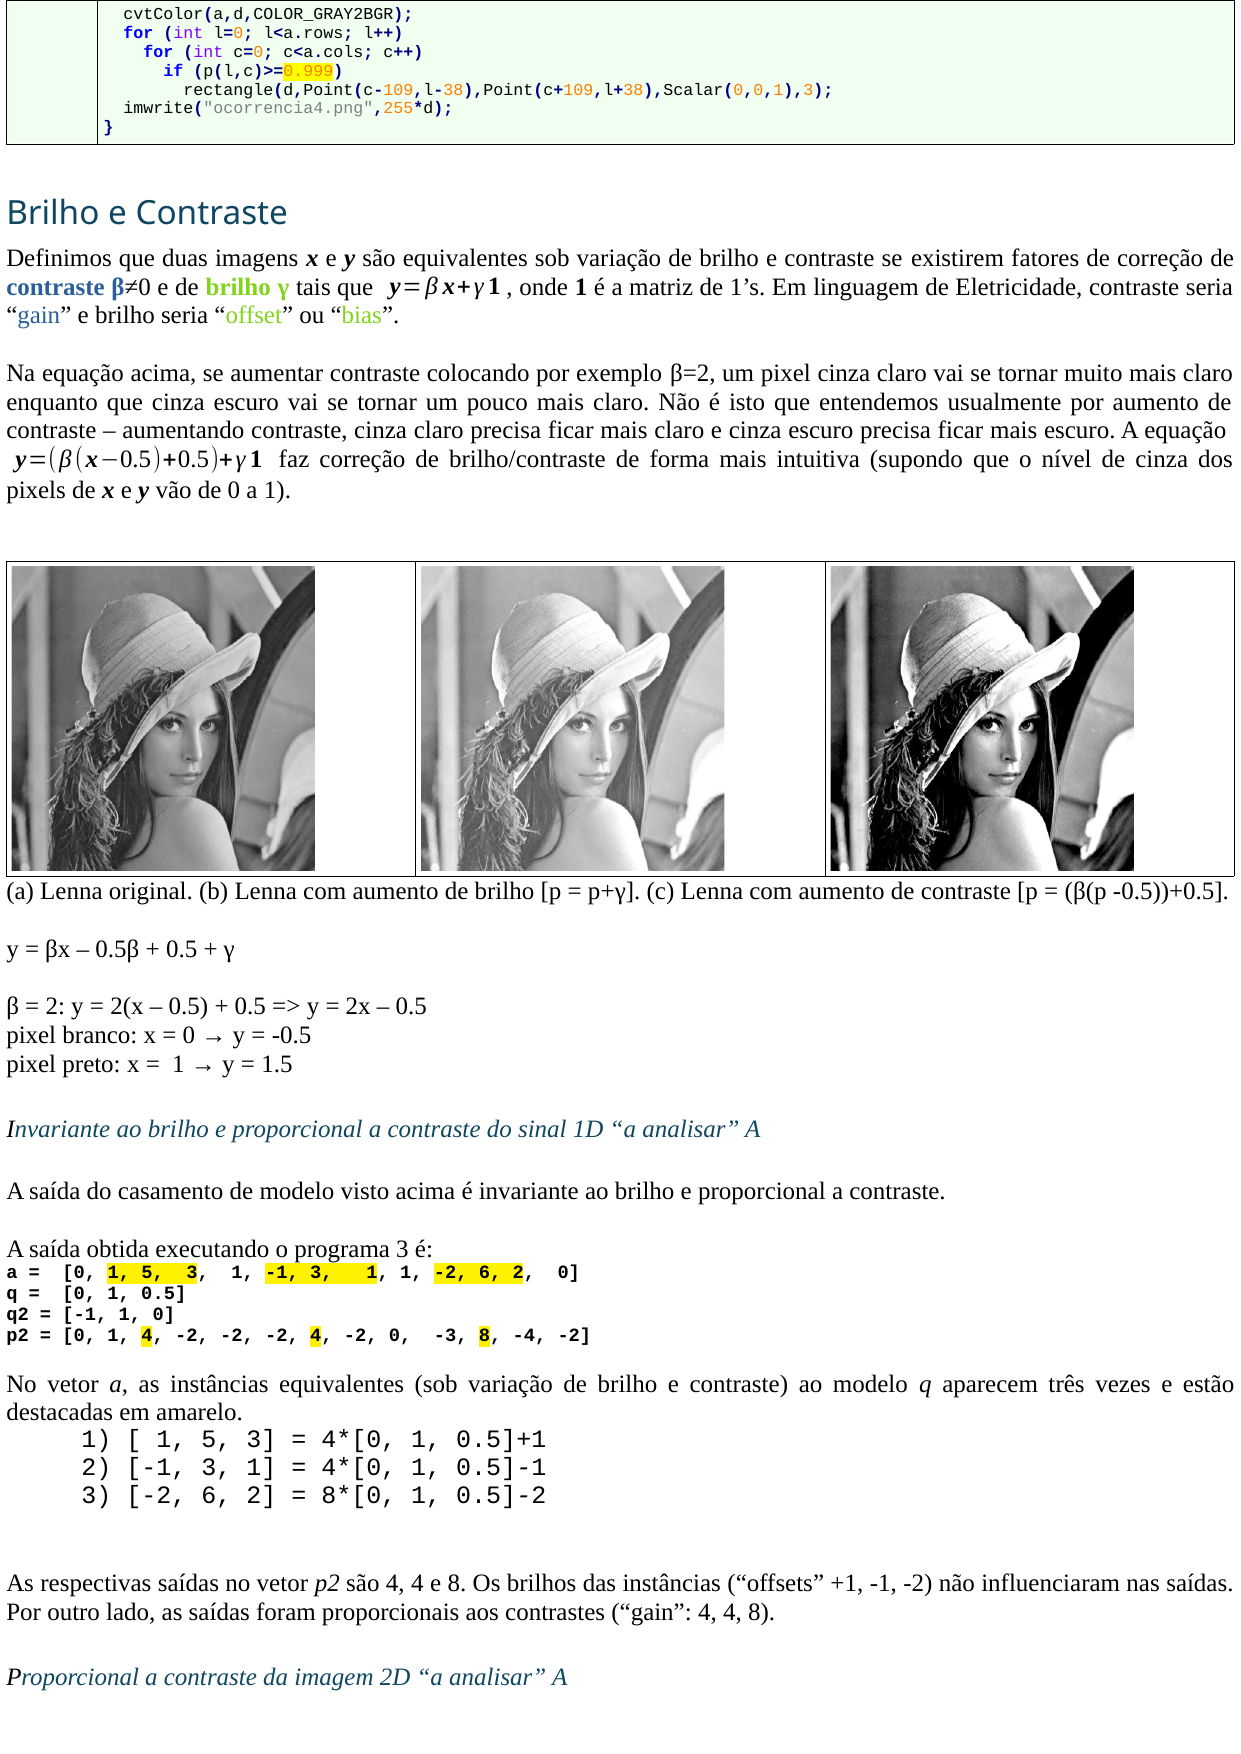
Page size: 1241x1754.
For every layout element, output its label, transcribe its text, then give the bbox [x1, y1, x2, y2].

table_header [7, 562, 415, 876]
subtitle Invariante ao brilho e proporcional a contraste do sinal 1D “a analisar” A [6, 1114, 1234, 1143]
text p2 = [0, 1, 4, -2, -2, -2, 4, -2, 0, -3, 8, -4, -2] [6, 1326, 1234, 1347]
text q2 = [-1, 1, 0] [6, 1305, 1234, 1326]
text As respectivas saídas no vetor p2 são 4, 4 e 8. Os brilhos das instâncias (“offsets” +1, -1, -2) não influenciaram nas saídas. Por outro lado, as saídas foram proporcionais aos contrastes (“gain”: 4, 4, 8). [6, 1568, 1234, 1625]
text 1) [ 1, 5, 3] = 4*[0, 1, 0.5]+1 [6, 1426, 1234, 1454]
text No vetor a, as instâncias equivalentes (sob variação de brilho e contraste) ao modelo q aparecem três vezes e estão destacadas em amarelo. [6, 1369, 1234, 1426]
text a = [0, 1, 5, 3, 1, -1, 3, 1, 1, -2, 6, 2, 0] [6, 1262, 1234, 1284]
text 3) [-2, 6, 2] = 8*[0, 1, 0.5]-2 [6, 1483, 1234, 1511]
text A saída do casamento de modelo visto acima é invariante ao brilho e proporcional a contraste. [6, 1176, 1234, 1205]
table_header cvtColor(a,d,COLOR_GRAY2BGR); for (int l=0; l<a.rows; l++) for (int c=0; c<a.cols; c++) if (p(l,c)>=0.999) rectangle(d,Point(c-109,l-38),Point(c+109,l+38),Scalar(0,0,1),3); imwrite("ocorrencia4.png",255*d); } [98, 1, 1234, 143]
picture [421, 566, 725, 871]
table_header [416, 562, 825, 876]
text Definimos que duas imagens x e y são equivalentes sob variação de brilho e contraste se existirem fatores de correção de contraste β≠0 e de brilho γ tais que , onde 1 é a matriz de 1’s. Em linguagem de Eletricidade, contraste seria “gain” e brilho seria “offset” ou “bias”. [6, 243, 1234, 329]
text q = [0, 1, 0.5] [6, 1284, 1234, 1305]
picture [830, 566, 1134, 871]
text (a) Lenna original. (b) Lenna com aumento de brilho [p = p+γ]. (c) Lenna com aumento de contraste [p = (β(p -0.5))+0.5]. [6, 877, 1234, 905]
text A saída obtida executando o programa 3 é: [6, 1234, 1234, 1262]
subtitle Proporcional a contraste da imagem 2D “a analisar” A [6, 1662, 1234, 1691]
subtitle Brilho e Contraste [6, 189, 1234, 234]
text Na equação acima, se aumentar contraste colocando por exemplo β=2, um pixel cinza claro vai se tornar muito mais claro enquanto que cinza escuro vai se tornar um pouco mais claro. Não é isto que entendemos usualmente por aumento de contraste – aumentando contraste, cinza claro precisa ficar mais claro e cinza escuro precisa ficar mais escuro. A equação faz correção de brilho/contraste de forma mais intuitiva (supondo que o nível de cinza dos pixels de x e y vão de 0 a 1). [6, 358, 1234, 503]
table_header [826, 562, 1234, 876]
text y = βx – 0.5β + 0.5 + γ [6, 934, 1234, 962]
text 2) [-1, 3, 1] = 4*[0, 1, 0.5]-1 [6, 1454, 1234, 1483]
text pixel preto: x = 1 → y = 1.5 [6, 1049, 1234, 1077]
picture [11, 566, 315, 871]
text β = 2: y = 2(x – 0.5) + 0.5 => y = 2x – 0.5 [6, 991, 1234, 1020]
table_header [7, 1, 97, 143]
text pixel branco: x = 0 → y = -0.5 [6, 1020, 1234, 1049]
